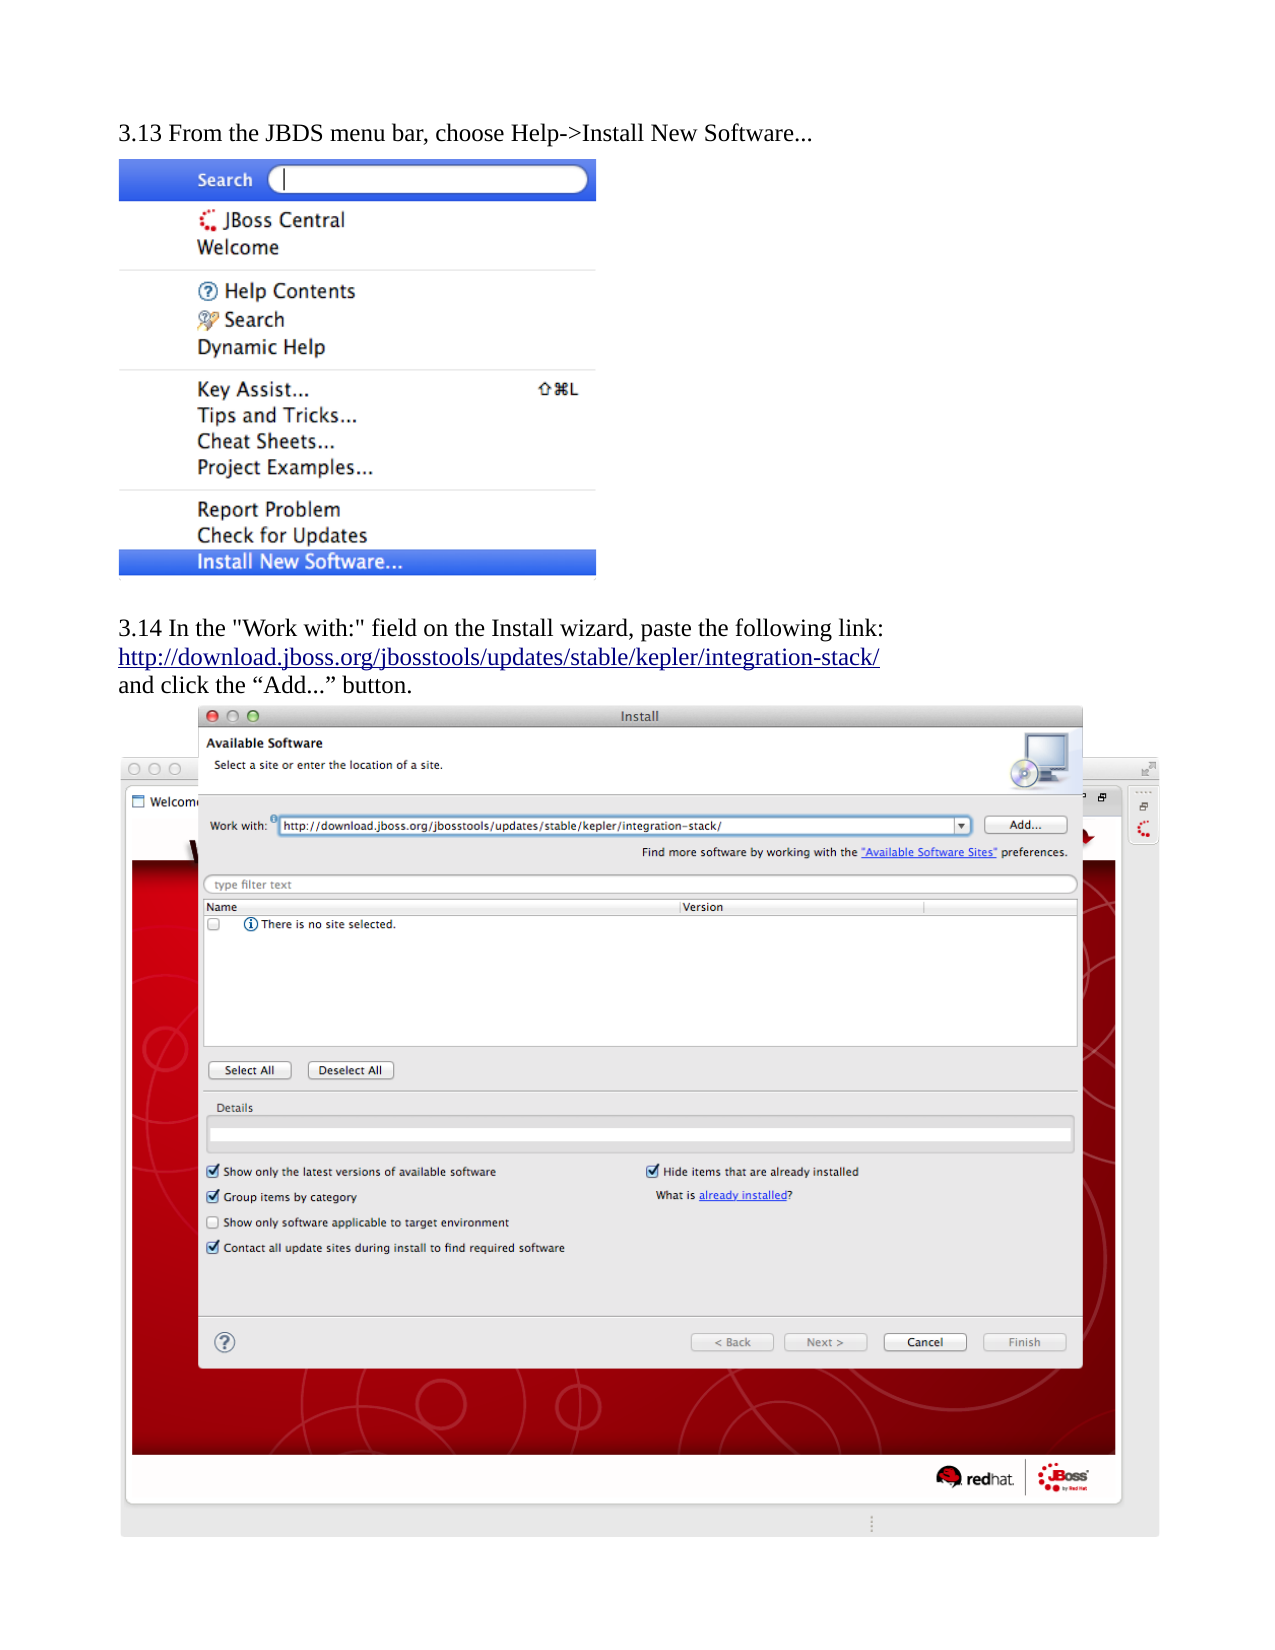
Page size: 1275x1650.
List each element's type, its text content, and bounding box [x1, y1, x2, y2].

text 3.14 In the "Work with:" field on the Install wizard, paste the following link: http://download.jboss.org/jbosstools/updates/stable/kepler/integration-stack/ and click the “Add...” button. [118, 613, 1157, 699]
picture [118, 159, 597, 581]
text 3.13 From the JBDS menu bar, choose Help->Install New Software... [118, 118, 1157, 147]
picture [120, 705, 1160, 1537]
